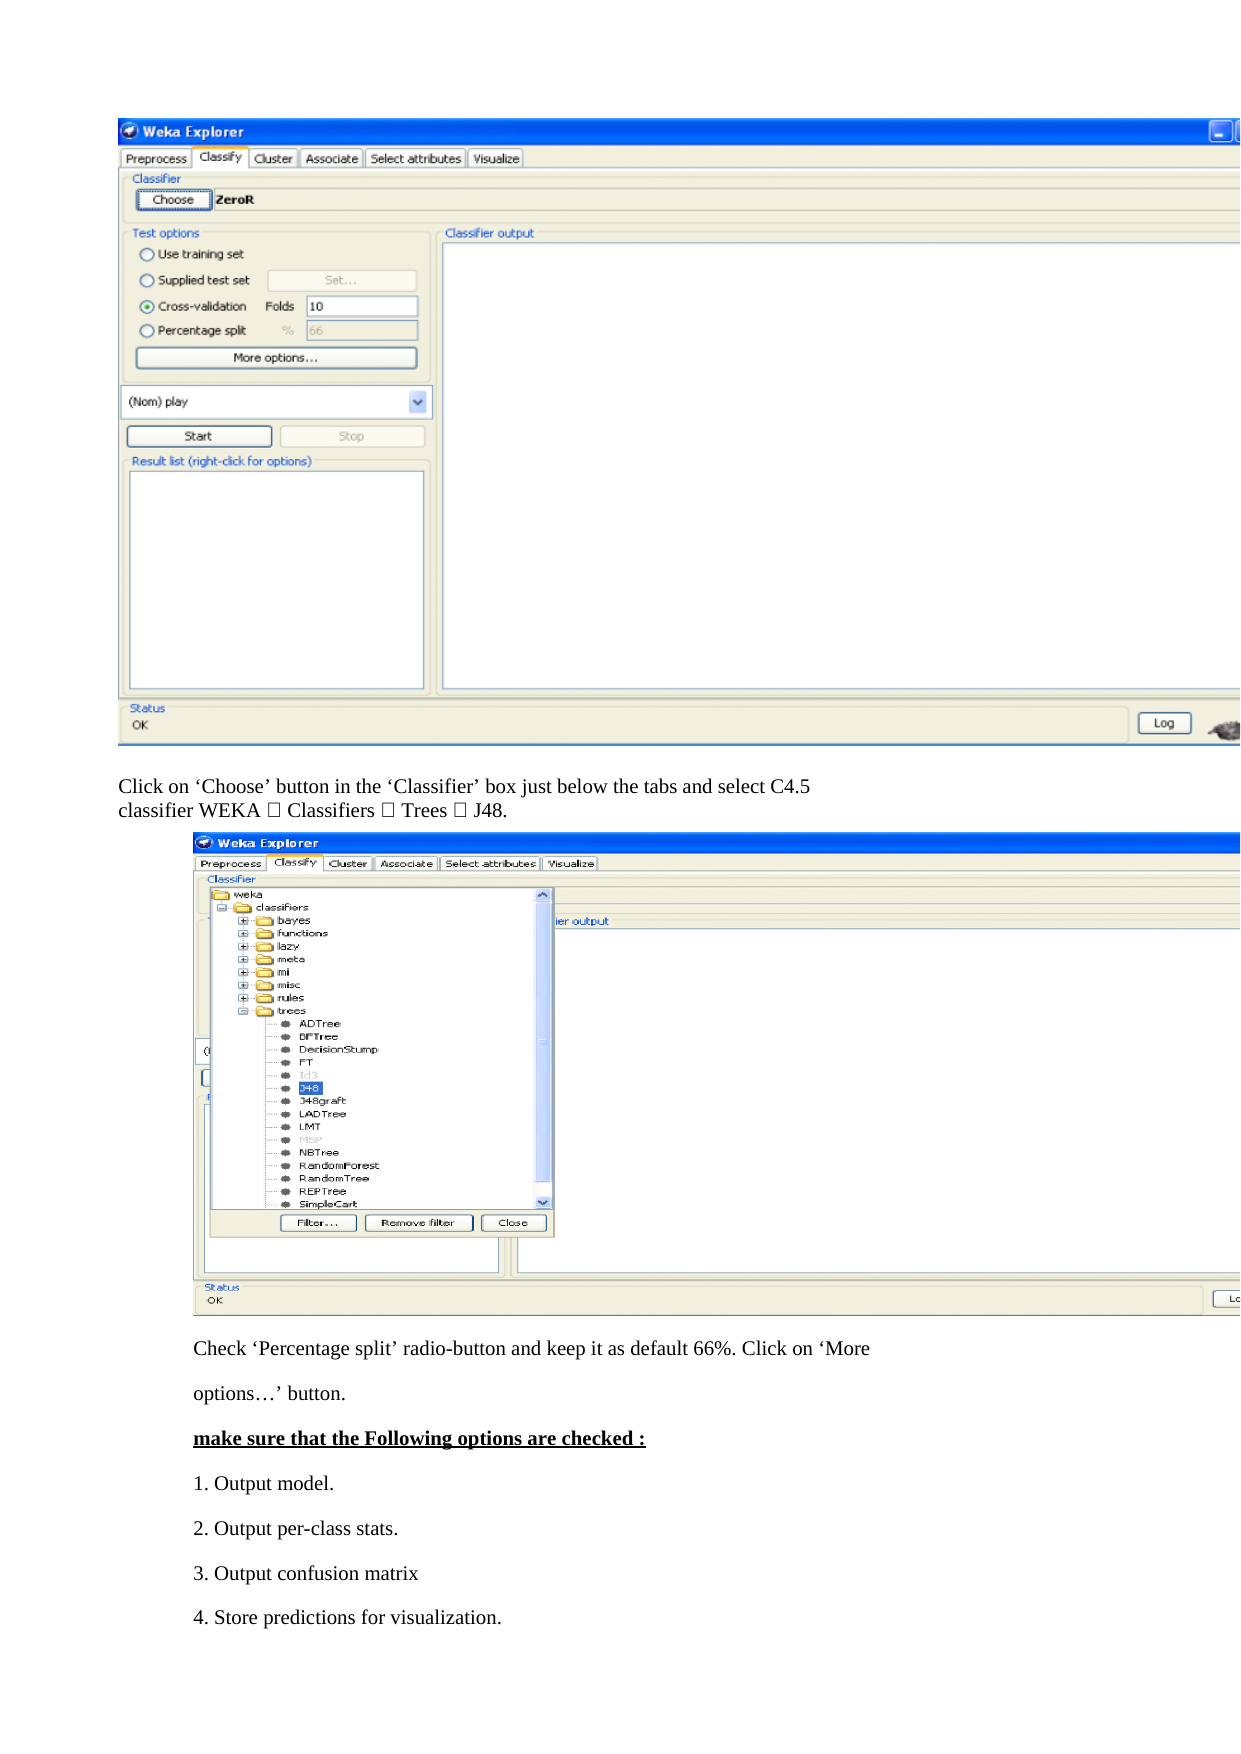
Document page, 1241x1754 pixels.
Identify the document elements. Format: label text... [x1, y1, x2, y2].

text 2. Output per-class stats. [193, 1516, 1122, 1539]
text classifier WEKA 􀃆 Classifiers 􀃆 Trees 􀃆 J48. [118, 798, 1122, 822]
text 1. Output model. [193, 1471, 1122, 1495]
text make sure that the Following options are checked : [193, 1426, 1122, 1450]
text Click on ‘Choose’ button in the ‘Classifier’ box just below the tabs and select C4.5 [118, 774, 1122, 798]
text 3. Output confusion matrix [193, 1560, 1122, 1584]
text 4. Store predictions for visualization. [193, 1605, 1122, 1629]
text options…’ button. [193, 1381, 1122, 1405]
text Check ‘Percentage split’ radio-button and keep it as default 66%. Click on ‘More [193, 1336, 1122, 1360]
